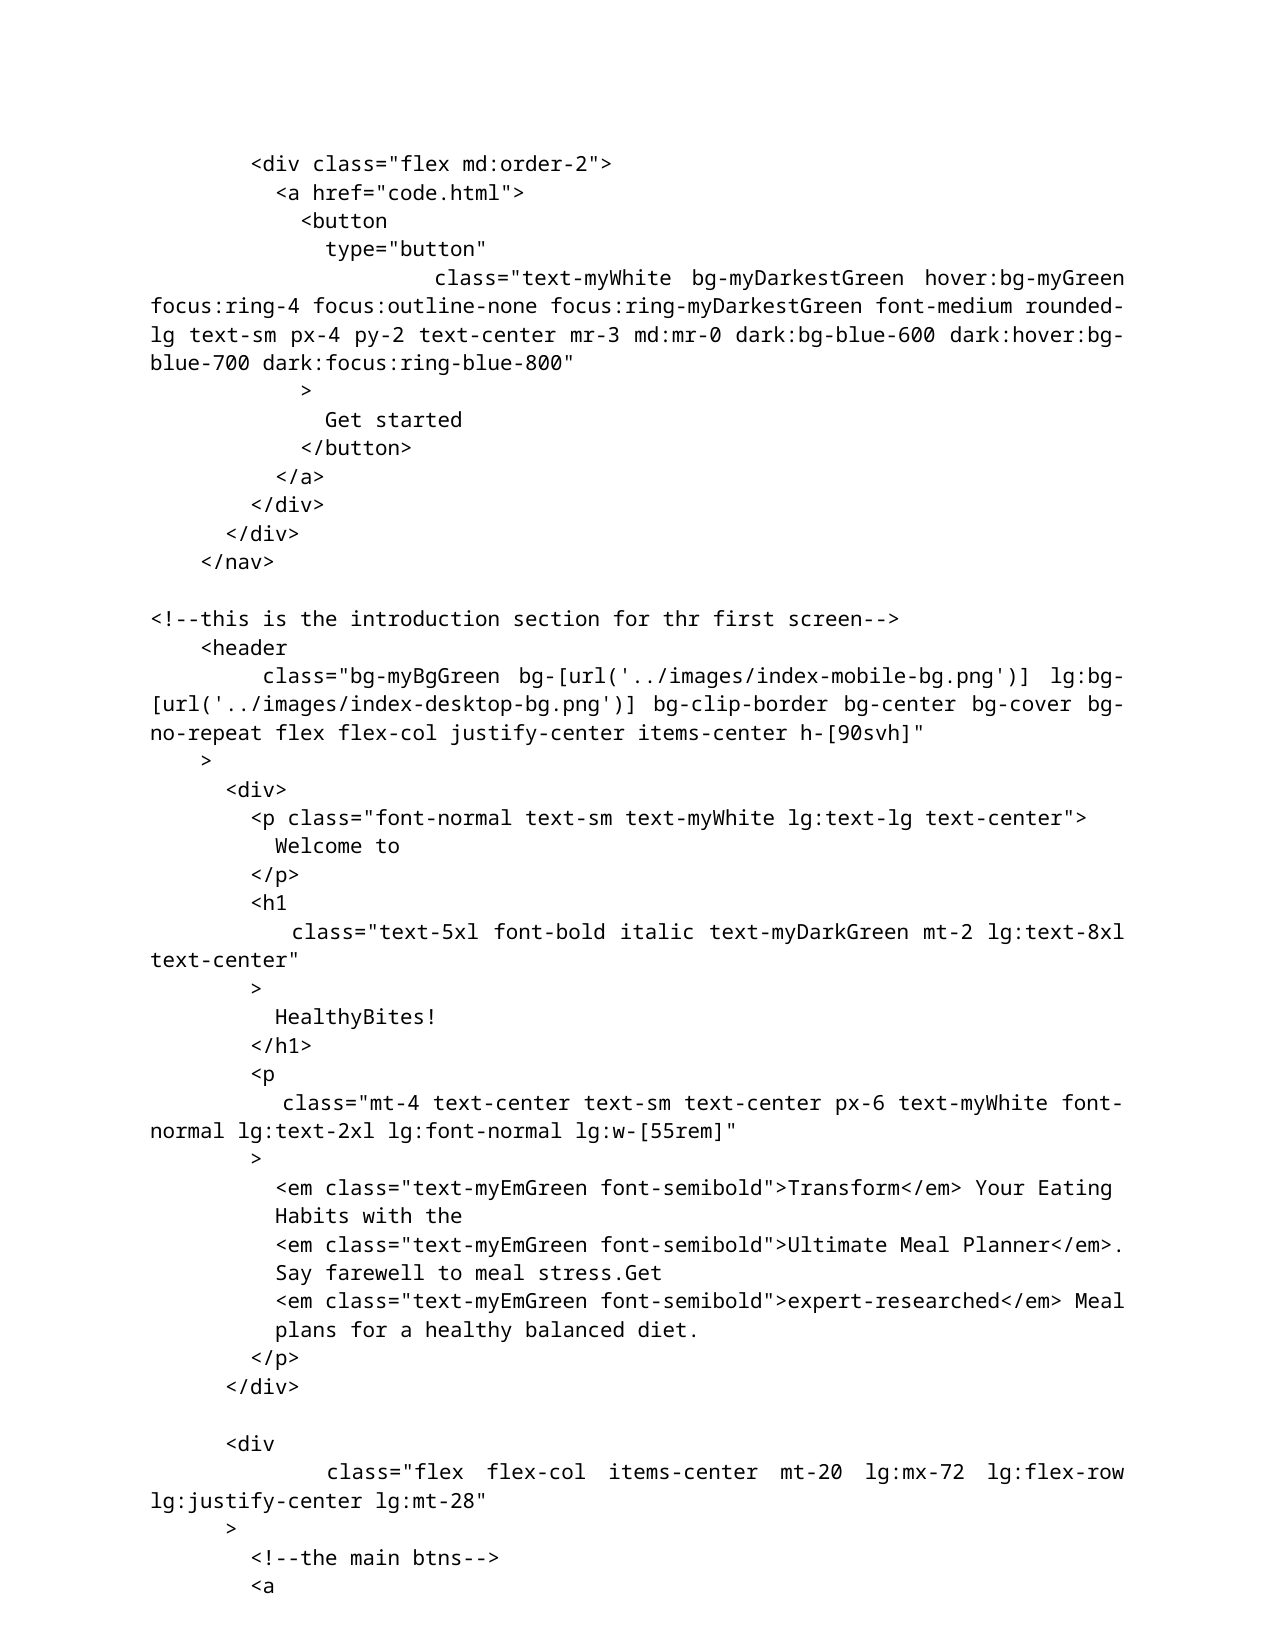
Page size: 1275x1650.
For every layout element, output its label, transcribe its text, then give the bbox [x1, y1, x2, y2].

text <a href="code.html"> [150, 178, 1125, 206]
text class="flex flex-col items-center mt-20 lg:mx-72 lg:flex-row lg:justify-center lg:mt-28" [150, 1457, 1125, 1514]
text class="text-myWhite bg-myDarkestGreen hover:bg-myGreen focus:ring-4 focus:outline-none focus:ring-myDarkestGreen font-medium rounded-lg text-sm px-4 py-2 text-center mr-3 md:mr-0 dark:bg-blue-600 dark:hover:bg-blue-700 dark:focus:ring-blue-800" [150, 263, 1125, 377]
text </a> [150, 462, 1125, 490]
text <div class="flex md:order-2"> [150, 149, 1125, 178]
text </button> [150, 433, 1125, 462]
text type="button" [150, 234, 1125, 263]
text plans for a healthy balanced diet. [150, 1315, 1125, 1343]
text </nav> [150, 547, 1125, 576]
text > [150, 1144, 1125, 1173]
text <em class="text-myEmGreen font-semibold">Transform</em> Your Eating [150, 1173, 1125, 1201]
text <a [150, 1571, 1125, 1599]
text <button [150, 206, 1125, 234]
text </div> [150, 1372, 1125, 1400]
text > [150, 1514, 1125, 1543]
text Say farewell to meal stress.Get [150, 1258, 1125, 1287]
text Get started [150, 405, 1125, 433]
text <!--the main btns--> [150, 1543, 1125, 1571]
text class="text-5xl font-bold italic text-myDarkGreen mt-2 lg:text-8xl text-center" [150, 917, 1125, 974]
text </p> [150, 860, 1125, 888]
text Welcome to [150, 832, 1125, 860]
text class="bg-myBgGreen bg-[url('../images/index-mobile-bg.png')] lg:bg-[url('../images/index-desktop-bg.png')] bg-clip-border bg-center bg-cover bg-no-repeat flex flex-col justify-center items-center h-[90svh]" [150, 661, 1125, 746]
text <!--this is the introduction section for thr first screen--> [150, 604, 1125, 633]
text <div [150, 1429, 1125, 1457]
text > [150, 746, 1125, 775]
text > [150, 377, 1125, 405]
text </div> [150, 490, 1125, 519]
text <div> [150, 775, 1125, 803]
text > [150, 974, 1125, 1002]
text <em class="text-myEmGreen font-semibold">expert-researched</em> Meal [150, 1287, 1125, 1315]
text <header [150, 633, 1125, 661]
text Habits with the [150, 1201, 1125, 1230]
text <h1 [150, 888, 1125, 917]
text HealthyBites! [150, 1002, 1125, 1031]
text </p> [150, 1343, 1125, 1372]
text </div> [150, 519, 1125, 547]
text class="mt-4 text-center text-sm text-center px-6 text-myWhite font-normal lg:text-2xl lg:font-normal lg:w-[55rem]" [150, 1088, 1125, 1144]
text <em class="text-myEmGreen font-semibold">Ultimate Meal Planner</em>. [150, 1230, 1125, 1258]
text </h1> [150, 1031, 1125, 1059]
text <p [150, 1059, 1125, 1088]
text <p class="font-normal text-sm text-myWhite lg:text-lg text-center"> [150, 803, 1125, 832]
